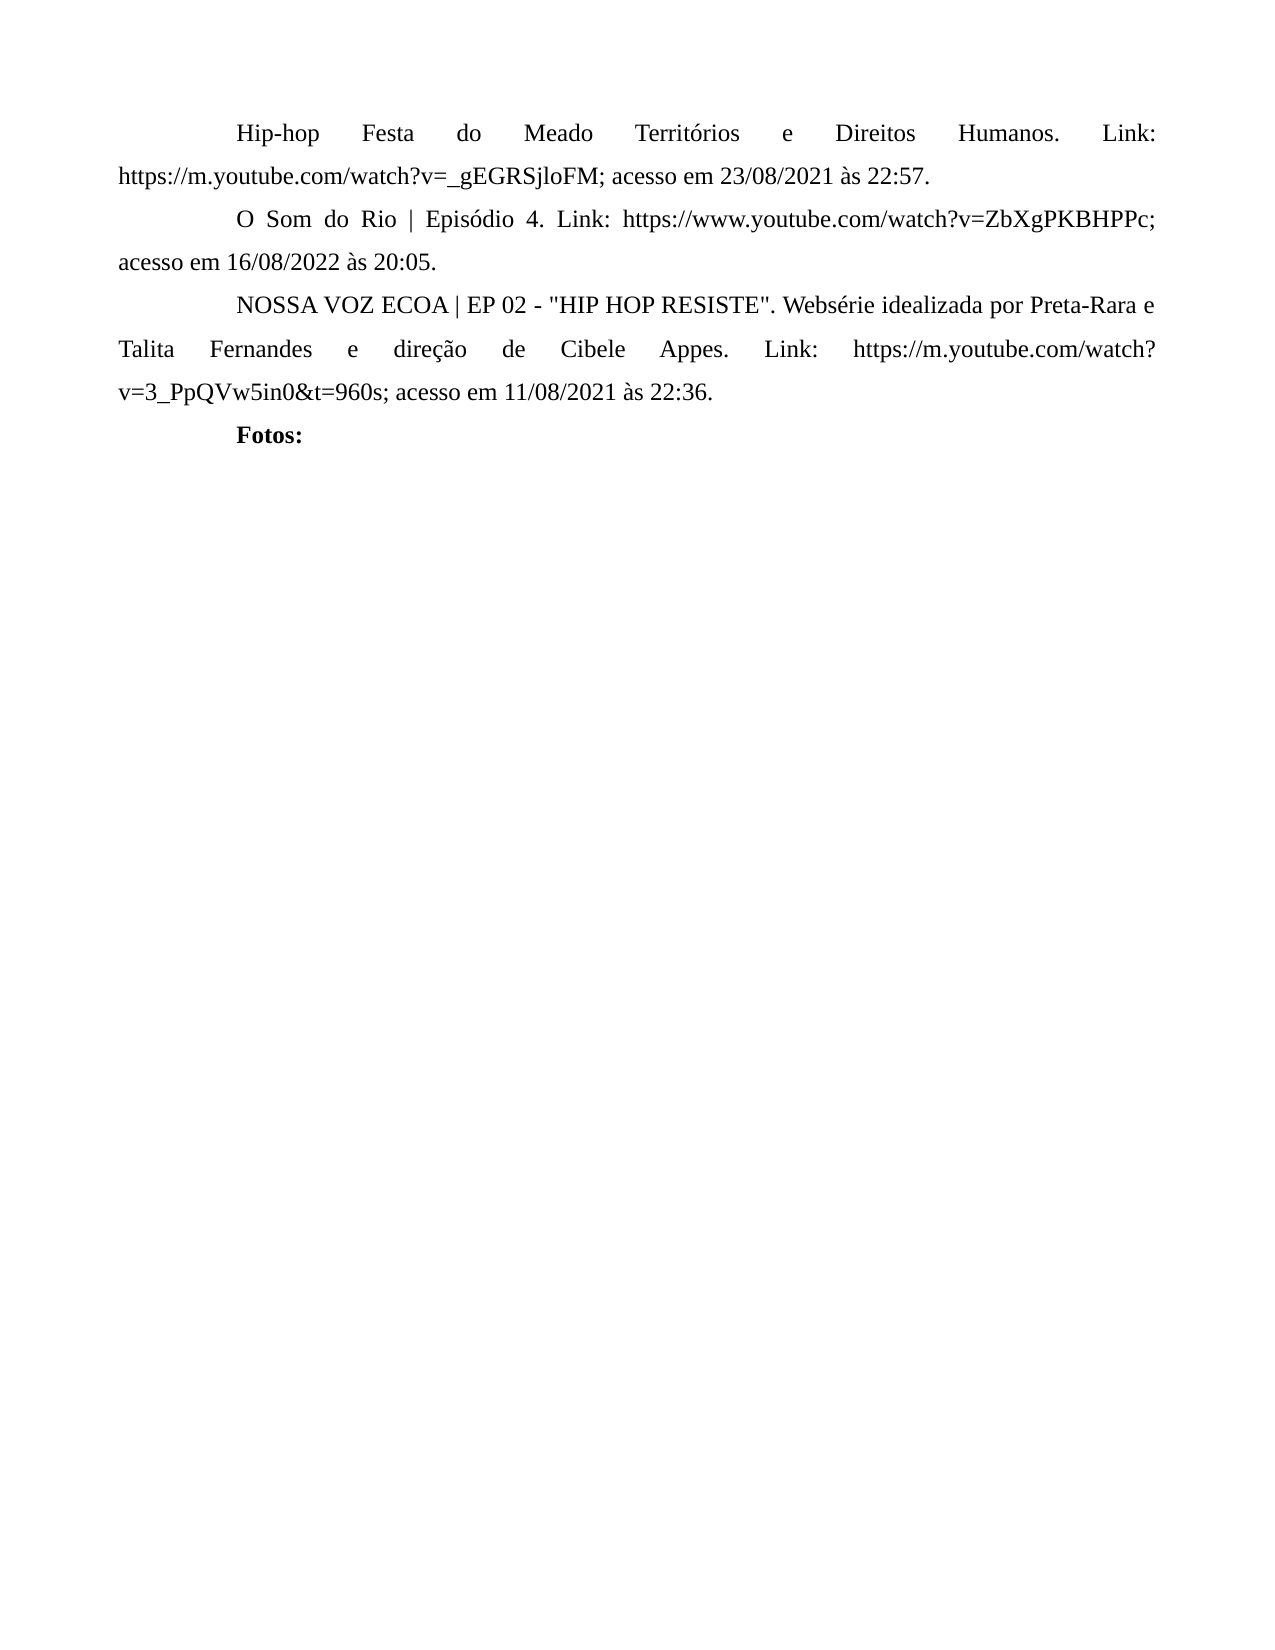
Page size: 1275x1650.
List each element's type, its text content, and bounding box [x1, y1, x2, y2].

text NOSSA VOZ ECOA | EP 02 - "HIP HOP RESISTE". Websérie idealizada por Preta-Rara e Talita Fernandes e direção de Cibele Appes. Link: https://m.youtube.com/watch?v=3_PpQVw5in0&t=960s; acesso em 11/08/2021 às 22:36. [118, 291, 1157, 406]
subtitle O Som do Rio | Episódio 4. Link: https://www.youtube.com/watch?v=ZbXgPKBHPPc; acesso em 16/08/2022 às 20:05. [118, 204, 1157, 276]
text Hip-hop Festa do Meado Territórios e Direitos Humanos. Link: https://m.youtube.com/watch?v=_gEGRSjloFM; acesso em 23/08/2021 às 22:57. [118, 118, 1157, 190]
text Fotos: [118, 420, 1157, 449]
